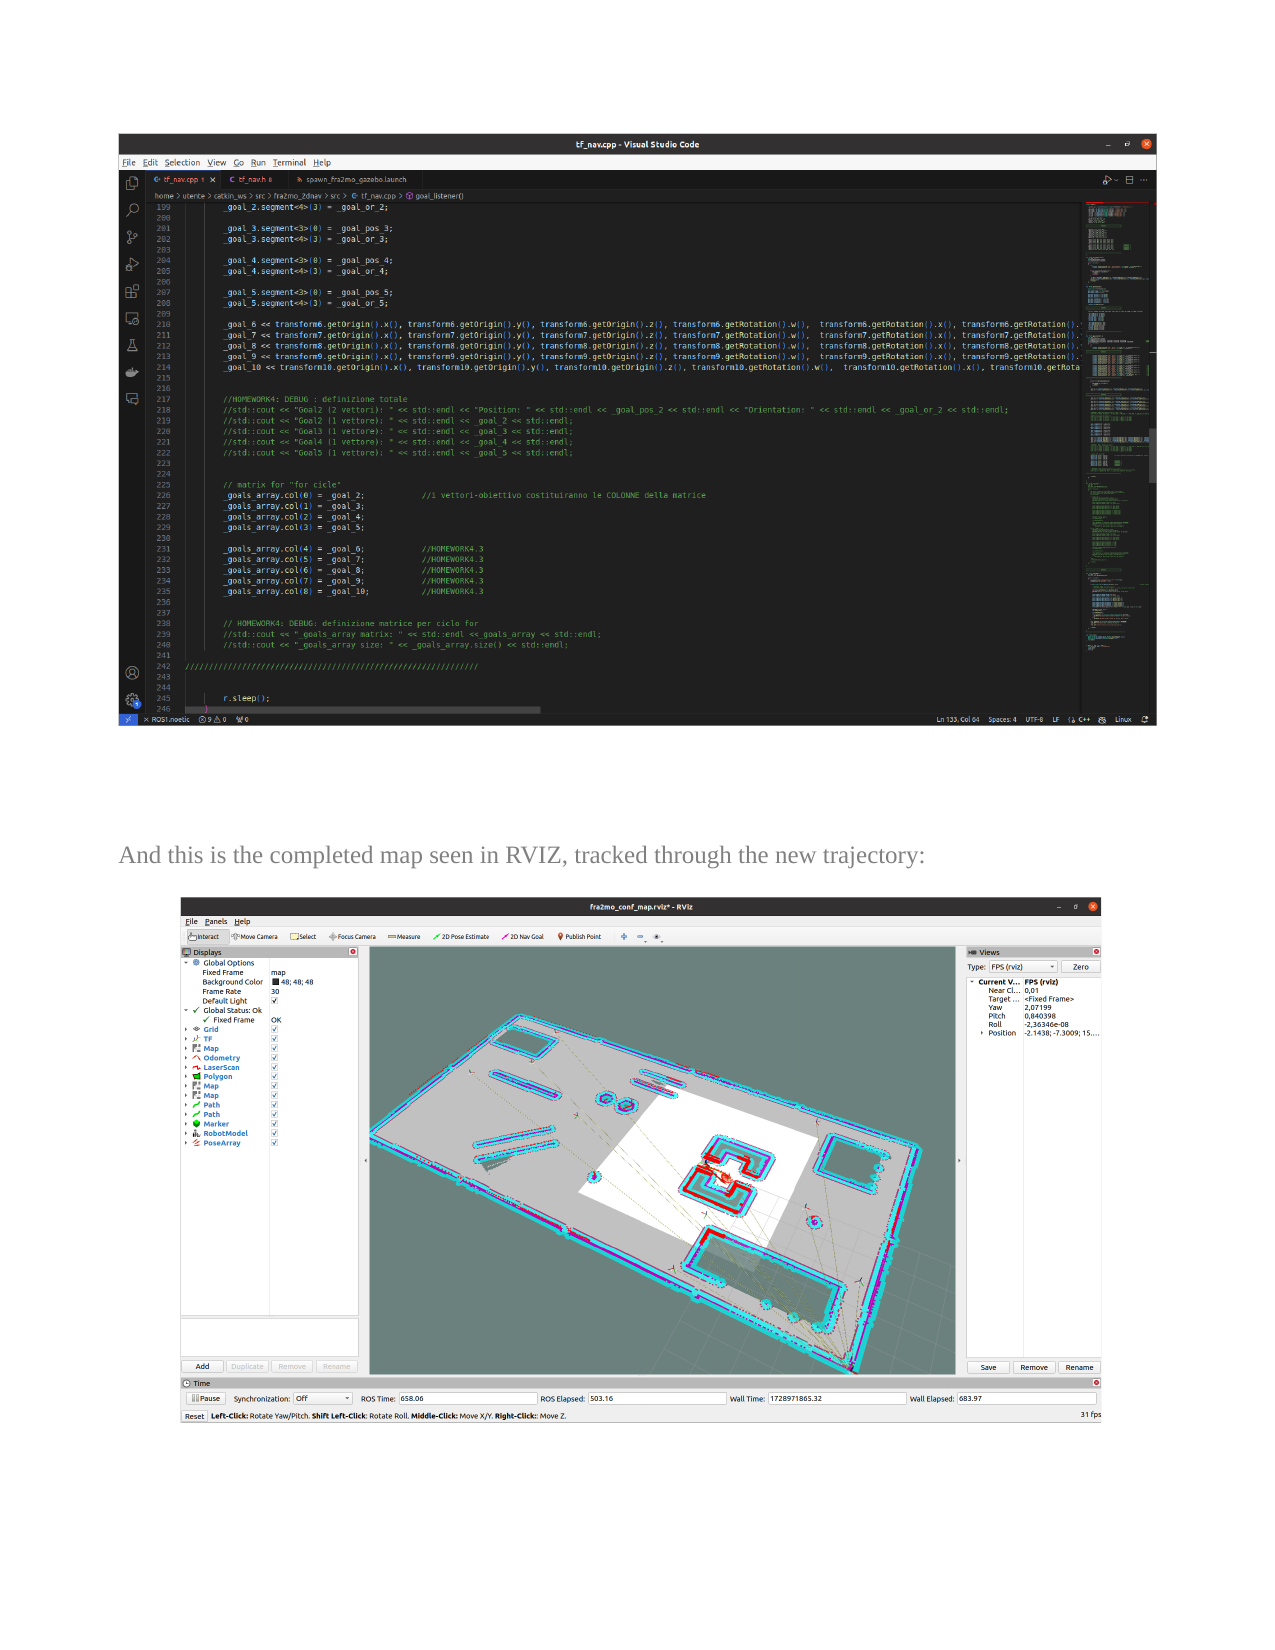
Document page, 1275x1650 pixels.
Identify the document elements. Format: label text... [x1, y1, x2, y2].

picture [118, 133, 1157, 726]
text And this is the completed map seen in RVIZ, tracked through the new trajectory: [118, 841, 1157, 869]
picture [180, 897, 1102, 1423]
